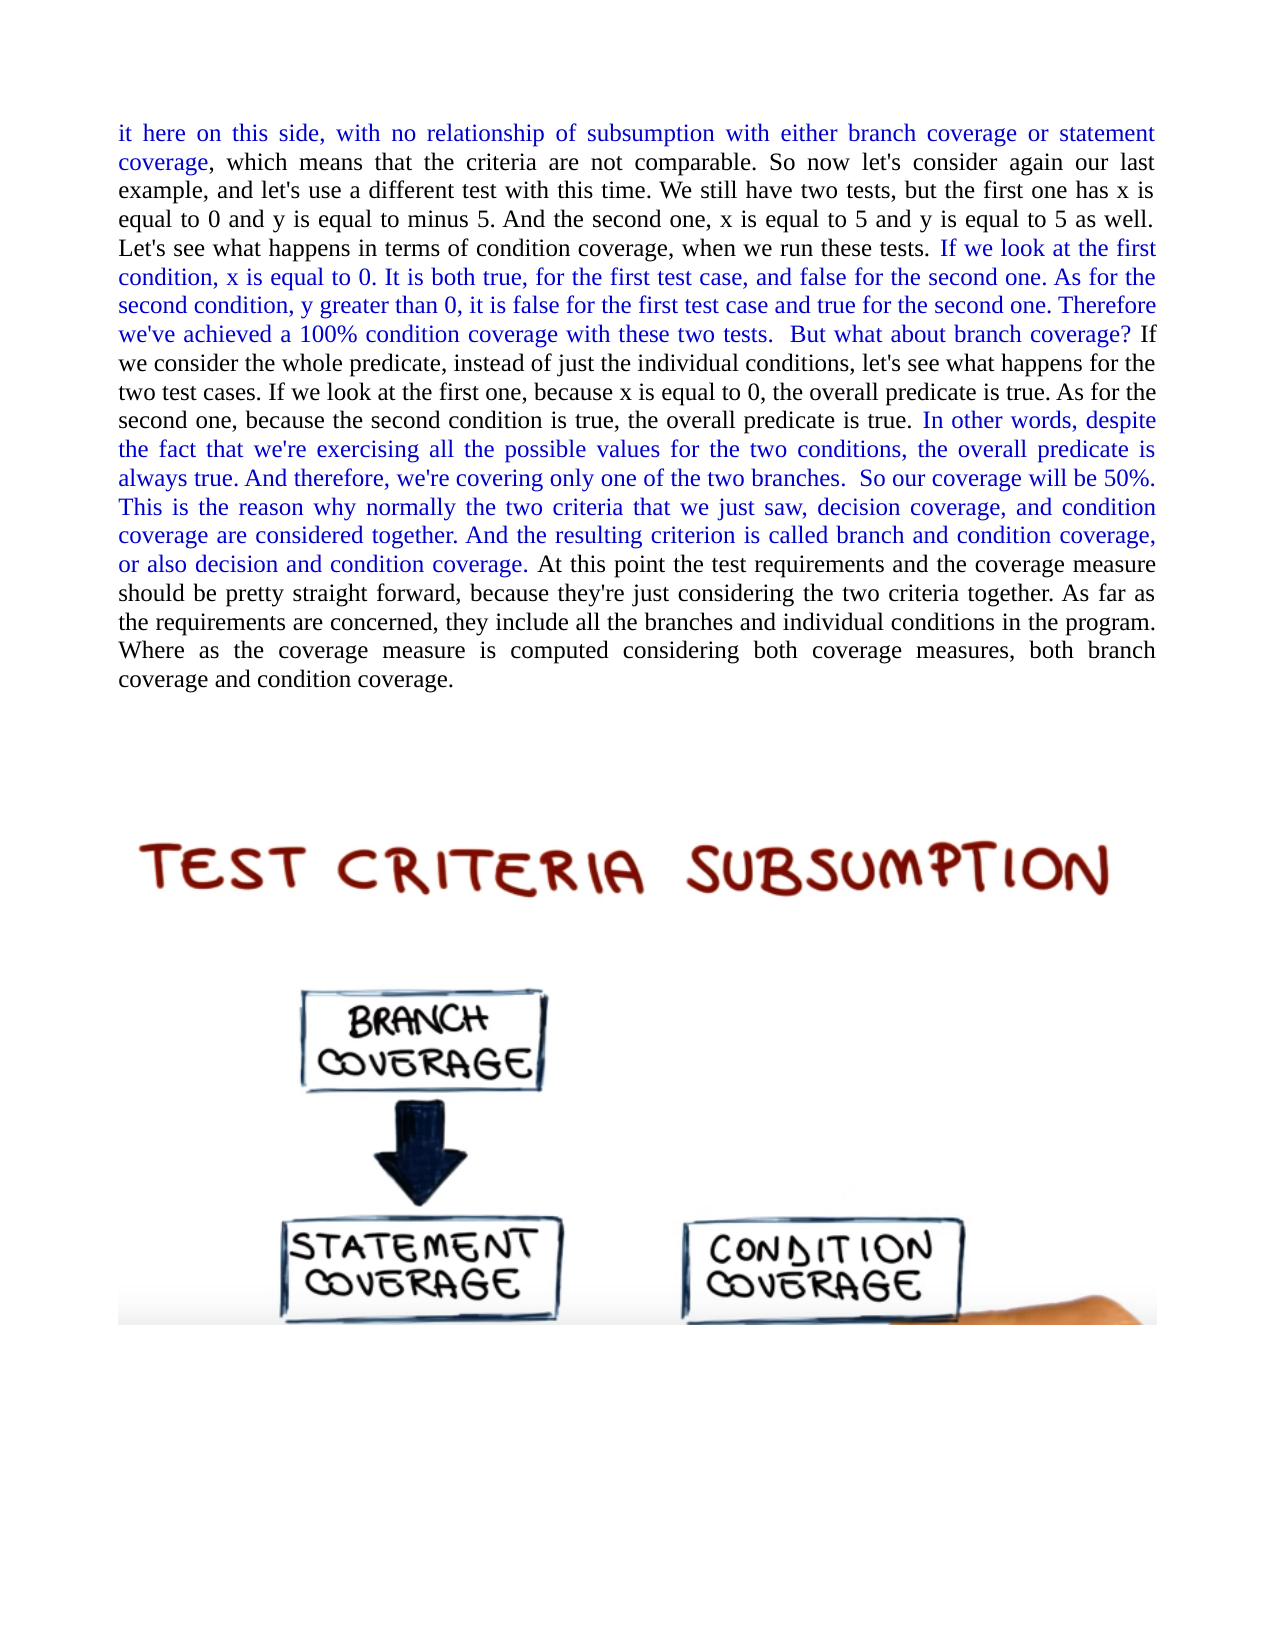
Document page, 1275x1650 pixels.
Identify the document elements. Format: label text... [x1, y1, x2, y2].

picture [118, 836, 1157, 1325]
text it here on this side, with no relationship of subsumption with either branch coverage or statement coverage, which means that the criteria are not comparable. So now let's consider again our last example, and let's use a different test with this time. We still have two tests, but the first one has x is equal to 0 and y is equal to minus 5. And the second one, x is equal to 5 and y is equal to 5 as well. Let's see what happens in terms of condition coverage, when we run these tests. If we look at the first condition, x is equal to 0. It is both true, for the first test case, and false for the second one. As for the second condition, y greater than 0, it is false for the first test case and true for the second one. Therefore we've achieved a 100% condition coverage with these two tests. But what about branch coverage? If we consider the whole predicate, instead of just the individual conditions, let's see what happens for the two test cases. If we look at the first one, because x is equal to 0, the overall predicate is true. As for the second one, because the second condition is true, the overall predicate is true. In other words, despite the fact that we're exercising all the possible values for the two conditions, the overall predicate is always true. And therefore, we're covering only one of the two branches. So our coverage will be 50%. This is the reason why normally the two criteria that we just saw, decision coverage, and condition coverage are considered together. And the resulting criterion is called branch and condition coverage, or also decision and condition coverage. At this point the test requirements and the coverage measure should be pretty straight forward, because they're just considering the two criteria together. As far as the requirements are concerned, they include all the branches and individual conditions in the program. Where as the coverage measure is computed considering both coverage measures, both branch coverage and condition coverage. [118, 118, 1157, 693]
